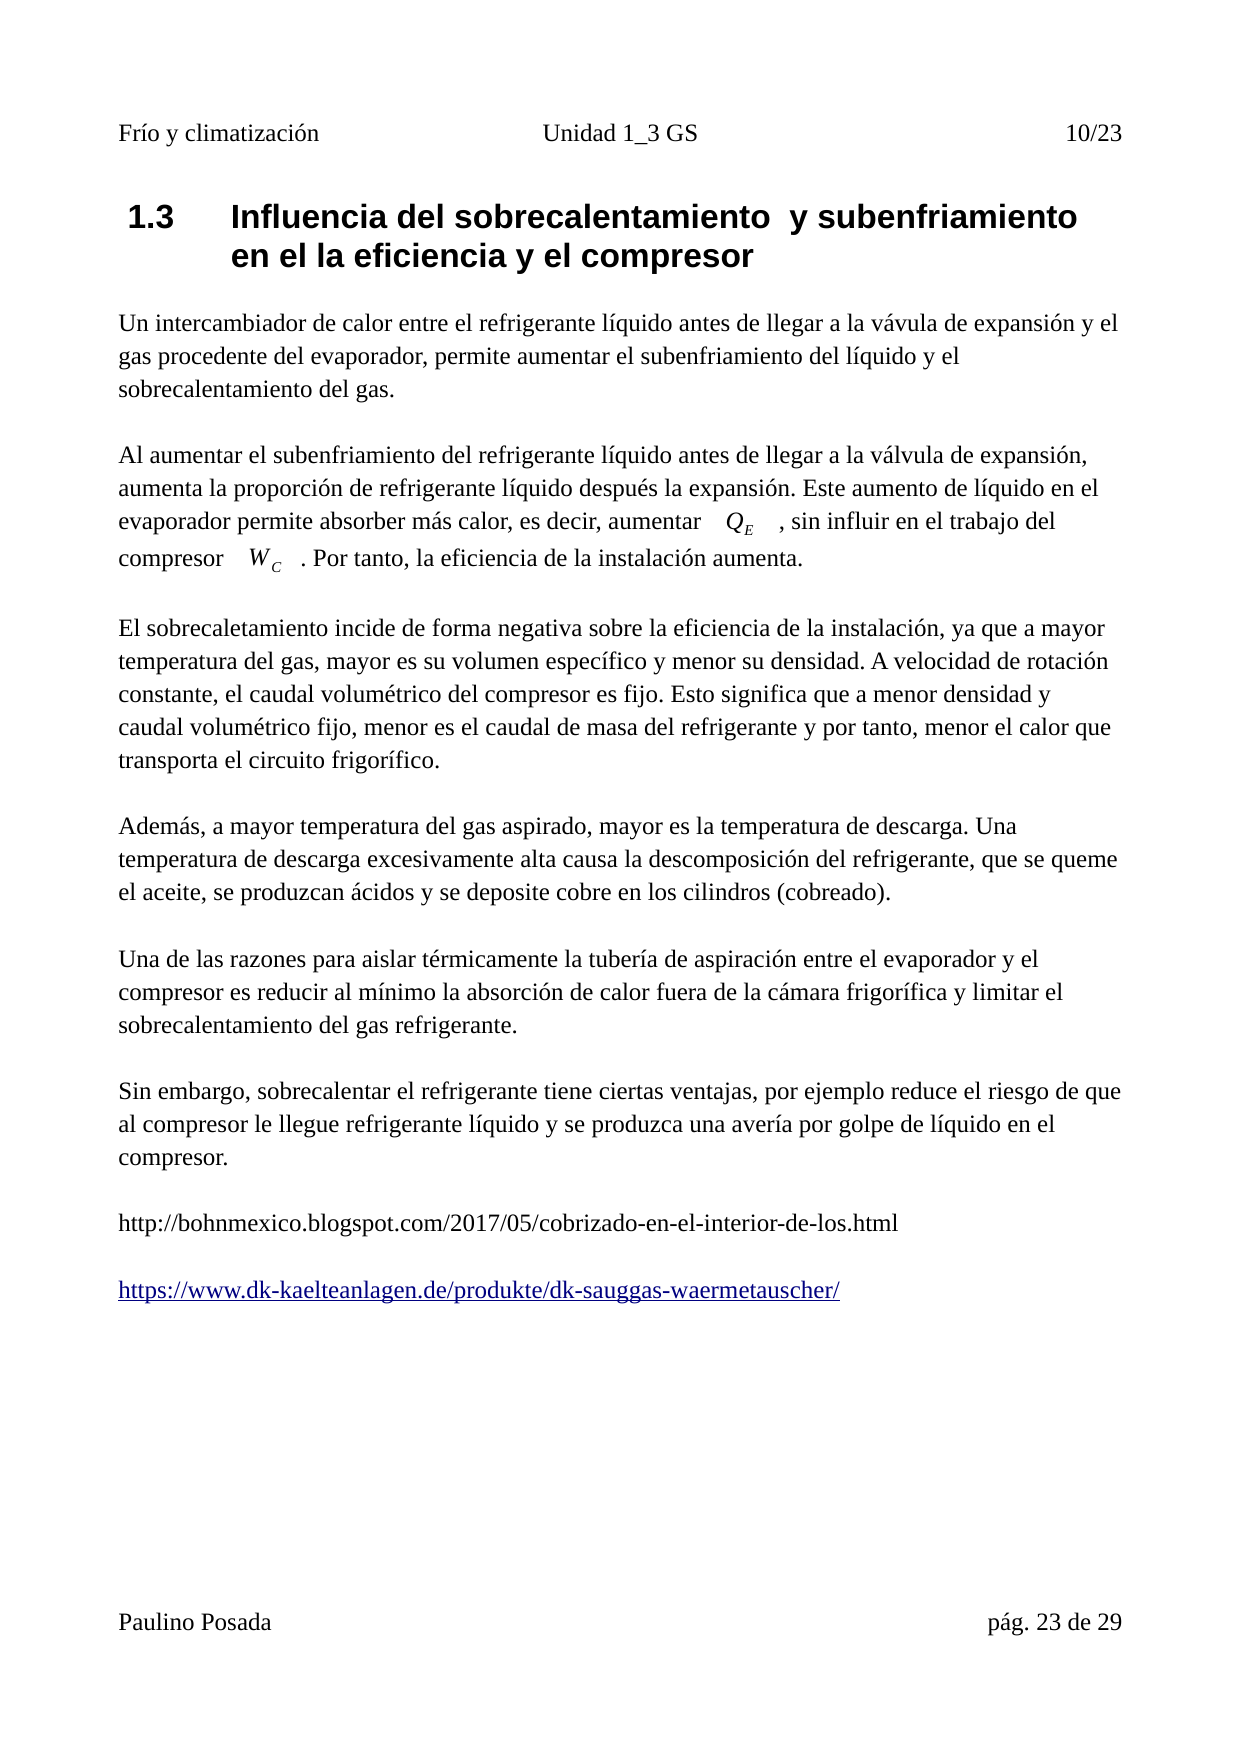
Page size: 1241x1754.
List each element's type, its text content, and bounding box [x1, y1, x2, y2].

text Una de las razones para aislar térmicamente la tubería de aspiración entre el evaporador y el compresor es reducir al mínimo la absorción de calor fuera de la cámara frigorífica y limitar el sobrecalentamiento del gas refrigerante. [118, 944, 1122, 1038]
text El sobrecaletamiento incide de forma negativa sobre la eficiencia de la instalación, ya que a mayor temperatura del gas, mayor es su volumen específico y menor su densidad. A velocidad de rotación constante, el caudal volumétrico del compresor es fijo. Esto significa que a menor densidad y caudal volumétrico fijo, menor es el caudal de masa del refrigerante y por tanto, menor el calor que transporta el circuito frigorífico. [118, 613, 1122, 774]
text Un intercambiador de calor entre el refrigerante líquido antes de llegar a la vávula de expansión y el gas procedente del evaporador, permite aumentar el subenfriamiento del líquido y el sobrecalentamiento del gas. [118, 308, 1122, 403]
text Al aumentar el subenfriamiento del refrigerante líquido antes de llegar a la válvula de expansión, aumenta la proporción de refrigerante líquido después la expansión. Este aumento de líquido en el evaporador permite absorber más calor, es decir, aumentar , sin influir en el trabajo del compresor . Por tanto, la eficiencia de la instalación aumenta. [118, 440, 1122, 575]
text Sin embargo, sobrecalentar el refrigerante tiene ciertas ventajas, por ejemplo reduce el riesgo de que al compresor le llegue refrigerante líquido y se produzca una avería por golpe de líquido en el compresor. [118, 1076, 1122, 1171]
subtitle Influencia del sobrecalentamiento y subenfriamiento en el la eficiencia y el compresor [118, 197, 1122, 274]
text http://bohnmexico.blogspot.com/2017/05/cobrizado-en-el-interior-de-los.html [118, 1208, 1122, 1237]
text Además, a mayor temperatura del gas aspirado, mayor es la temperatura de descarga. Una temperatura de descarga excesivamente alta causa la descomposición del refrigerante, que se queme el aceite, se produzcan ácidos y se deposite cobre en los cilindros (cobreado). [118, 811, 1122, 906]
text https://www.dk-kaelteanlagen.de/produkte/dk-sauggas-waermetauscher/ [118, 1275, 1122, 1304]
